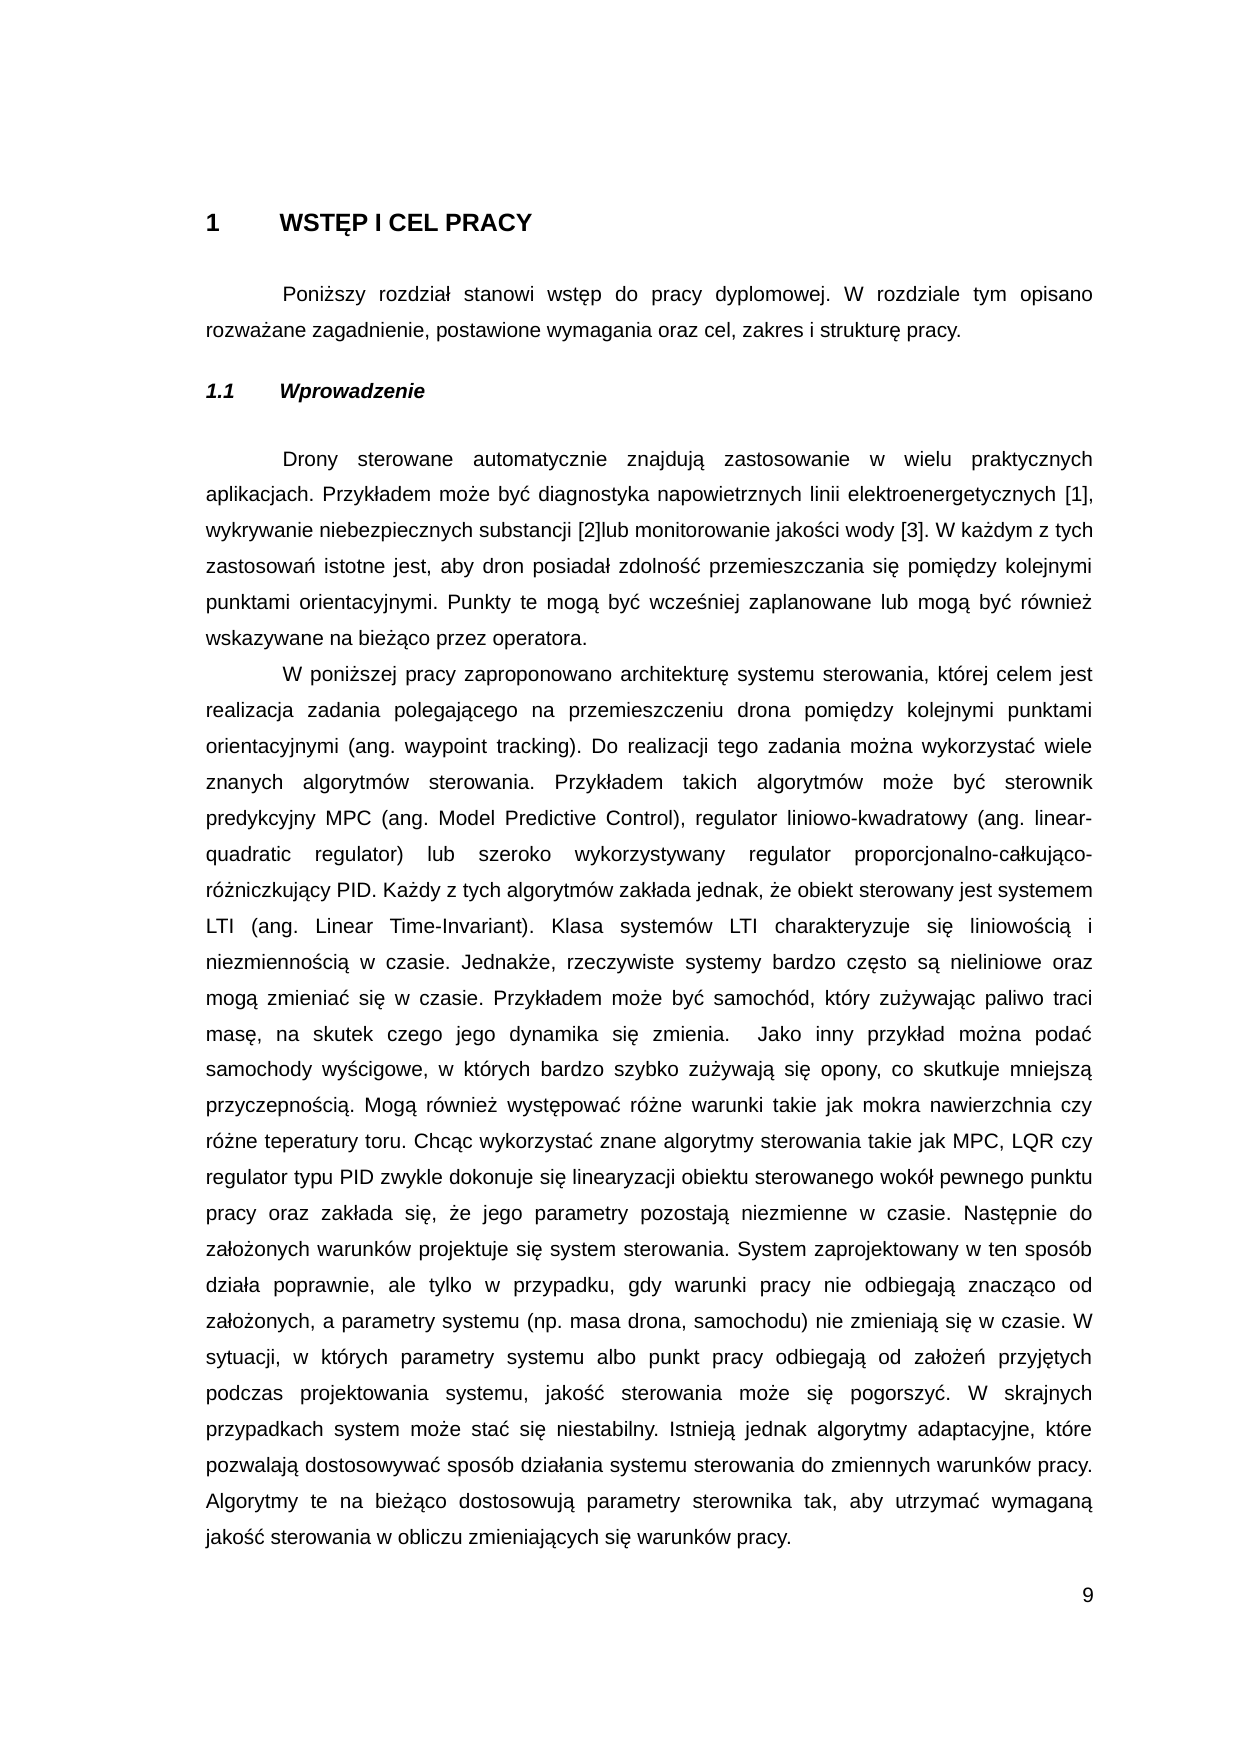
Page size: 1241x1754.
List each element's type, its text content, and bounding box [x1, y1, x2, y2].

text Drony sterowane automatycznie znajdują zastosowanie w wielu praktycznych aplikacjach. Przykładem może być diagnostyka napowietrznych linii elektroenergetycznych [1], wykrywanie niebezpiecznych substancji [2]lub monitorowanie jakości wody [3]. W każdym z tych zastosowań istotne jest, aby dron posiadał zdolność przemieszczania się pomiędzy kolejnymi punktami orientacyjnymi. Punkty te mogą być wcześniej zaplanowane lub mogą być również wskazywane na bieżąco przez operatora. [206, 446, 1093, 650]
subtitle Wprowadzenie [206, 379, 1093, 403]
subtitle WSTĘP i Cel pracy [206, 208, 1093, 237]
text W poniższej pracy zaproponowano architekturę systemu sterowania, której celem jest realizacja zadania polegającego na przemieszczeniu drona pomiędzy kolejnymi punktami orientacyjnymi (ang. waypoint tracking). Do realizacji tego zadania można wykorzystać wiele znanych algorytmów sterowania. Przykładem takich algorytmów może być sterownik predykcyjny MPC (ang. Model Predictive Control), regulator liniowo-kwadratowy (ang. linear-quadratic regulator) lub szeroko wykorzystywany regulator proporcjonalno-całkująco-różniczkujący PID. Każdy z tych algorytmów zakłada jednak, że obiekt sterowany jest systemem LTI (ang. Linear Time-Invariant). Klasa systemów LTI charakteryzuje się liniowością i niezmiennością w czasie. Jednakże, rzeczywiste systemy bardzo często są nieliniowe oraz mogą zmieniać się w czasie. Przykładem może być samochód, który zużywając paliwo traci masę, na skutek czego jego dynamika się zmienia. Jako inny przykład można podać samochody wyścigowe, w których bardzo szybko zużywają się opony, co skutkuje mniejszą przyczepnością. Mogą również występować różne warunki takie jak mokra nawierzchnia czy różne teperatury toru. Chcąc wykorzystać znane algorytmy sterowania takie jak MPC, LQR czy regulator typu PID zwykle dokonuje się linearyzacji obiektu sterowanego wokół pewnego punktu pracy oraz zakłada się, że jego parametry pozostają niezmienne w czasie. Następnie do założonych warunków projektuje się system sterowania. System zaprojektowany w ten sposób działa poprawnie, ale tylko w przypadku, gdy warunki pracy nie odbiegają znacząco od założonych, a parametry systemu (np. masa drona, samochodu) nie zmieniają się w czasie. W sytuacji, w których parametry systemu albo punkt pracy odbiegają od założeń przyjętych podczas projektowania systemu, jakość sterowania może się pogorszyć. W skrajnych przypadkach system może stać się niestabilny. Istnieją jednak algorytmy adaptacyjne, które pozwalają dostosowywać sposób działania systemu sterowania do zmiennych warunków pracy. Algorytmy te na bieżąco dostosowują parametry sterownika tak, aby utrzymać wymaganą jakość sterowania w obliczu zmieniających się warunków pracy. [206, 662, 1093, 1548]
text Poniższy rozdział stanowi wstęp do pracy dyplomowej. W rozdziale tym opisano rozważane zagadnienie, postawione wymagania oraz cel, zakres i strukturę pracy. [206, 282, 1093, 342]
